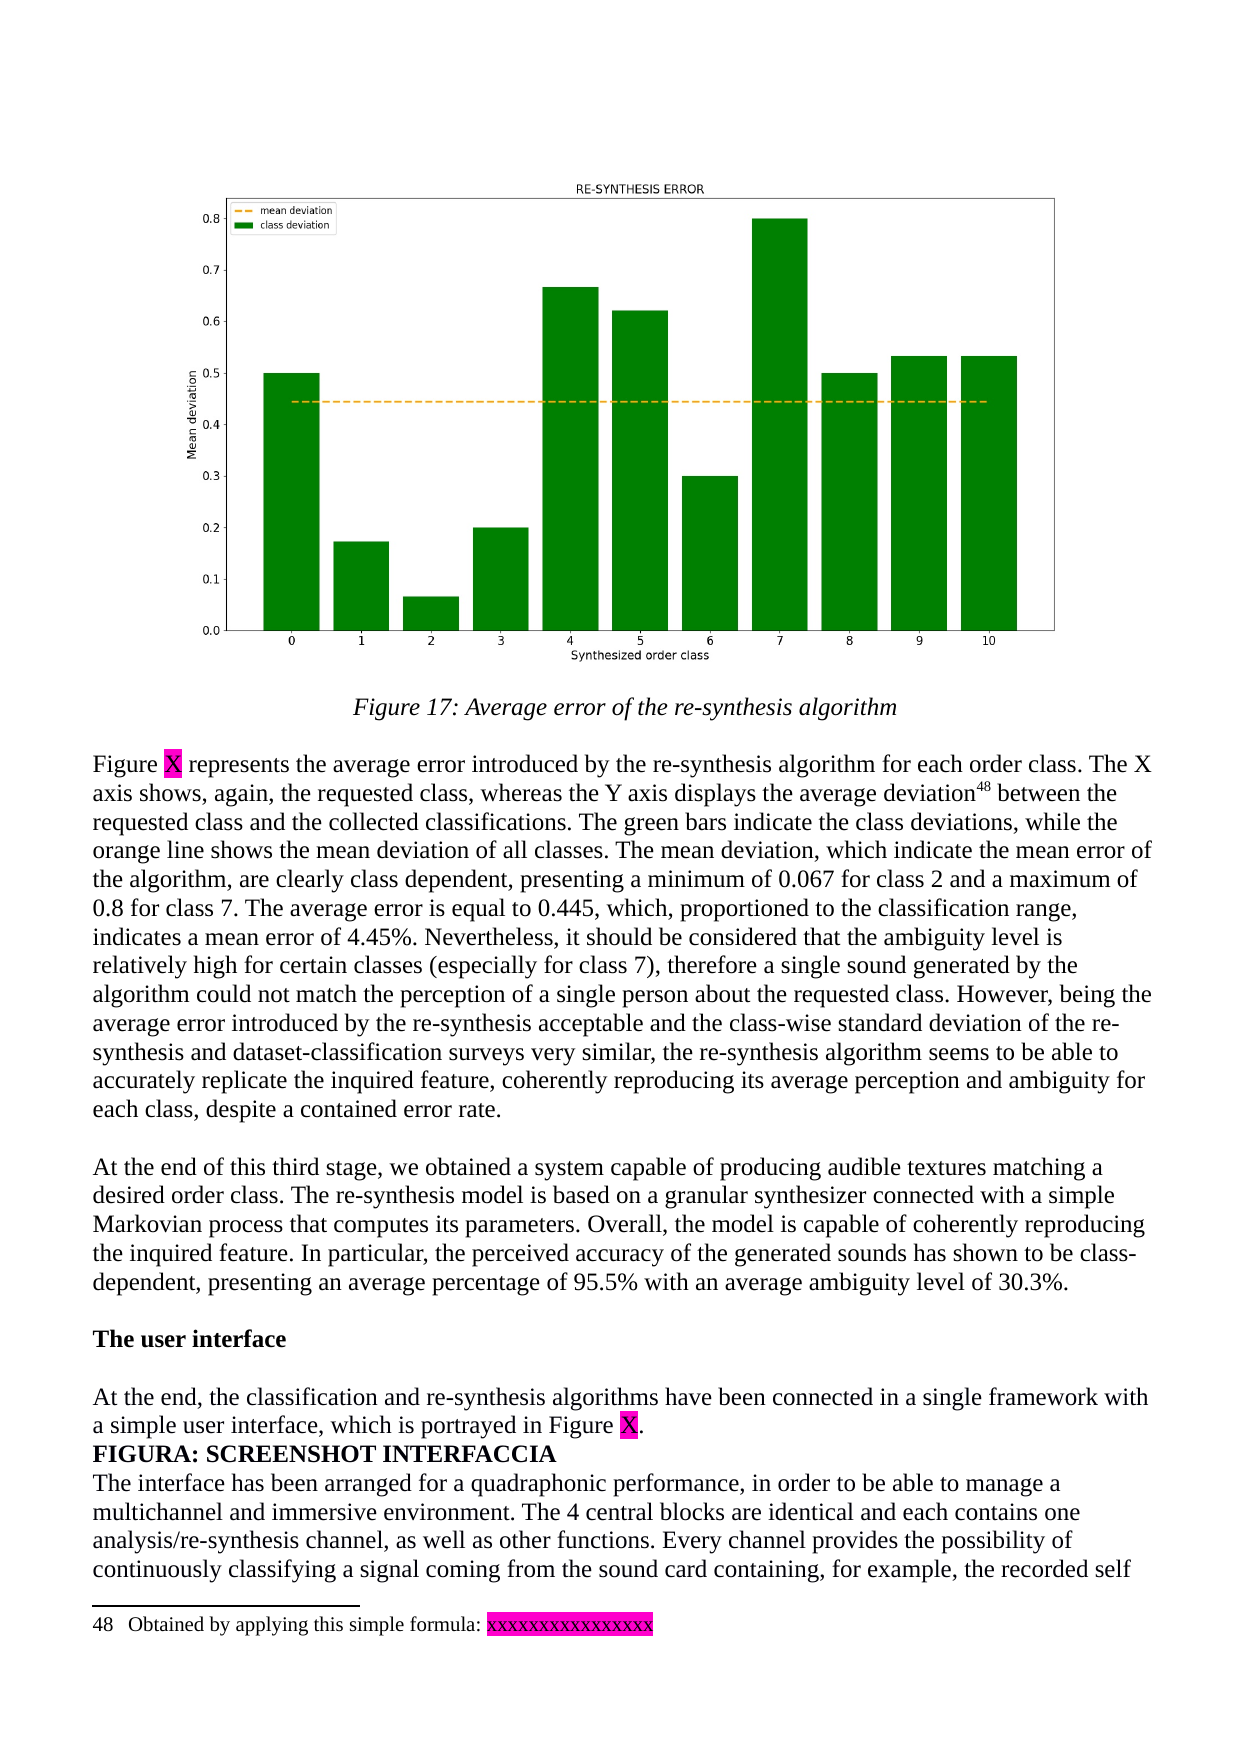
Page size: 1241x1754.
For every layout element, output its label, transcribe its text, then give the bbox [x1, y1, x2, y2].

text Figure X represents the average error introduced by the re-synthesis algorithm for each order class. The X axis shows, again, the requested class, whereas the Y axis displays the average deviation between the requested class and the collected classifications. The green bars indicate the class deviations, while the orange line shows the mean deviation of all classes. The mean deviation, which indicate the mean error of the algorithm, are clearly class dependent, presenting a minimum of 0.067 for class 2 and a maximum of 0.8 for class 7. The average error is equal to 0.445, which, proportioned to the classification range, indicates a mean error of 4.45%. Nevertheless, it should be considered that the ambiguity level is relatively high for certain classes (especially for class 7), therefore a single sound generated by the algorithm could not match the perception of a single person about the requested class. However, being the average error introduced by the re-synthesis acceptable and the class-wise standard deviation of the re-synthesis and dataset-classification surveys very similar, the re-synthesis algorithm seems to be able to accurately replicate the inquired feature, coherently reproducing its average perception and ambiguity for each class, despite a contained error rate. [92, 749, 1160, 1123]
text The user interface [92, 1324, 1160, 1353]
text FIGURA: SCREENSHOT INTERFACCIA [92, 1439, 1160, 1468]
text Obtained by applying this simple formula: xxxxxxxxxxxxxxxx [92, 1612, 1160, 1636]
text At the end of this third stage, we obtained a system capable of producing audible textures matching a desired order class. The re-synthesis model is based on a granular synthesizer connected with a simple Markovian process that computes its parameters. Overall, the model is capable of coherently reproducing the inquired feature. In particular, the perceived accuracy of the generated sounds has shown to be class-dependent, presenting an average percentage of 95.5% with an average ambiguity level of 30.3%. [92, 1152, 1160, 1296]
text Figure 17: Average error of the re-synthesis algorithm [92, 692, 1160, 721]
picture [92, 130, 1161, 692]
text At the end, the classification and re-synthesis algorithms have been connected in a single framework with a simple user interface, which is portrayed in Figure X. [92, 1382, 1160, 1439]
text The interface has been arranged for a quadraphonic performance, in order to be able to manage a multichannel and immersive environment. The 4 central blocks are identical and each contains one analysis/re-synthesis channel, as well as other functions. Every channel provides the possibility of continuously classifying a signal coming from the sound card containing, for example, the recorded self [92, 1468, 1160, 1583]
